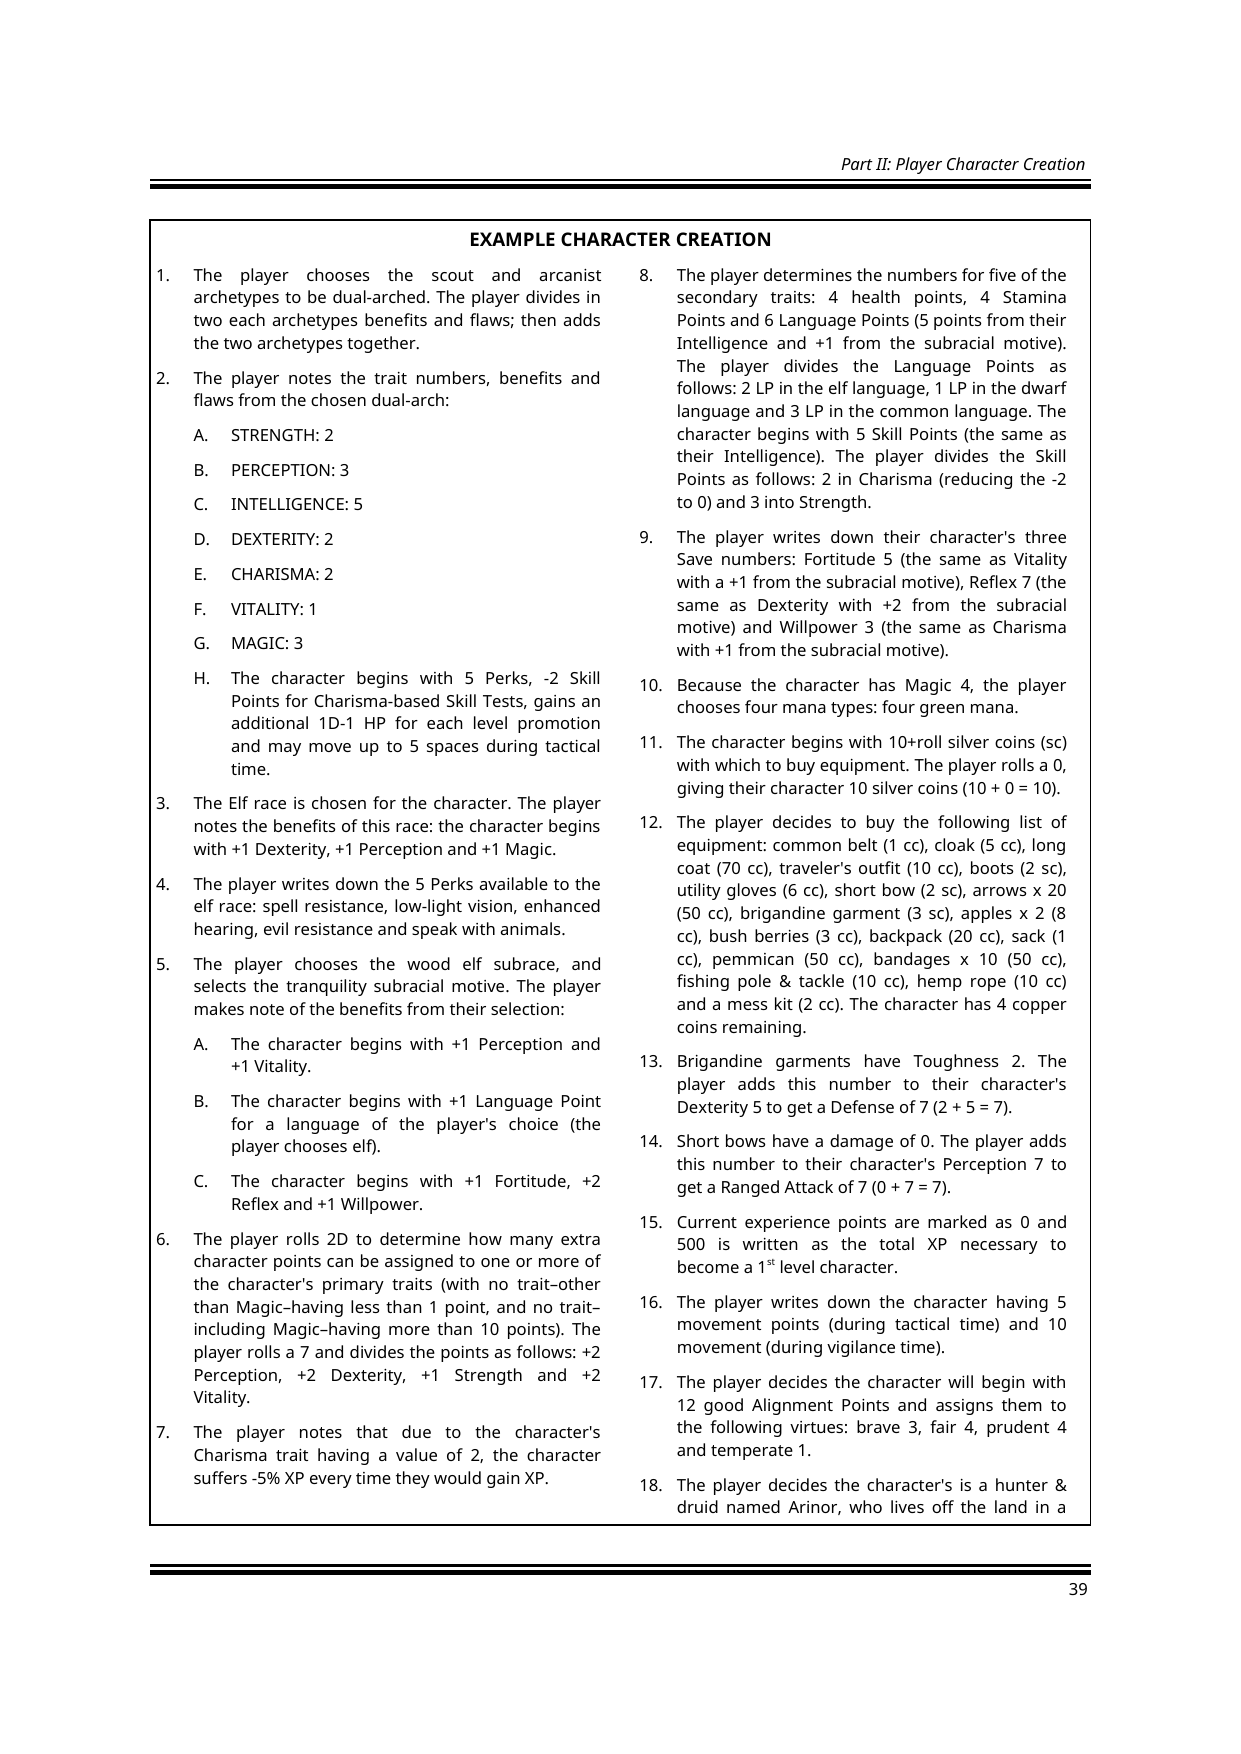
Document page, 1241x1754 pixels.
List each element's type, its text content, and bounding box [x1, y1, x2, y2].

table_cell [1073, 258, 1090, 1524]
table_cell The player determines the numbers for five of the secondary traits: 4 health points, 4 Stamina Points and 6 Language Points (5 points from their Intelligence and +1 from the subracial motive). The player divides the Language Points as follows: 2 LP in the elf language, 1 LP in the dwarf language and 3 LP in the common language. The character begins with 5 Skill Points (the same as their Intelligence). The player divides the Skill Points as follows: 2 in Charisma (reducing the -2 to 0) and 3 into Strength. The player writes down their character's three Save numbers: Fortitude 5 (the same as Vitality with a +1 from the subracial motive), Reflex 7 (the same as Dexterity with +2 from the subracial motive) and Willpower 3 (the same as Charisma with +1 from the subracial motive). Because the character has Magic 4, the player chooses four mana types: four green mana. The character begins with 10+roll silver coins (sc) with which to buy equipment. The player rolls a 0, giving their character 10 silver coins (10 + 0 = 10). The player decides to buy the following list of equipment: common belt (1 cc), cloak (5 cc), long coat (70 cc), traveler's outfit (10 cc), boots (2 sc), utility gloves (6 cc), short bow (2 sc), arrows x 20 (50 cc), brigandine garment (3 sc), apples x 2 (8 cc), bush berries (3 cc), backpack (20 cc), sack (1 cc), pemmican (50 cc), bandages x 10 (50 cc), fishing pole & tackle (10 cc), hemp rope (10 cc) and a mess kit (2 cc). The character has 4 copper coins remaining. Brigandine garments have Toughness 2. The player adds this number to their character's Dexterity 5 to get a Defense of 7 (2 + 5 = 7). Short bows have a damage of 0. The player adds this number to their character's Perception 7 to get a Ranged Attack of 7 (0 + 7 = 7). Current experience points are marked as 0 and 500 is written as the total XP necessary to become a 1st level character. The player writes down the character having 5 movement points (during tactical time) and 10 movement (during vigilance time). The player decides the character will begin with 12 good Alignment Points and assigns them to the following virtues: brave 3, fair 4, prudent 4 and temperate 1. The player decides the character's is a hunter & druid named Arinor, who lives off the land in a [633, 258, 1073, 1524]
table_cell [607, 258, 633, 1524]
table_cell The player chooses the scout and arcanist archetypes to be dual-arched. The player divides in two each archetypes benefits and flaws; then adds the two archetypes together. The player notes the trait numbers, benefits and flaws from the chosen dual-arch: STRENGTH: 2 PERCEPTION: 3 INTELLIGENCE: 5 DEXTERITY: 2 CHARISMA: 2 VITALITY: 1 MAGIC: 3 The character begins with 5 Perks, -2 Skill Points for Charisma-based Skill Tests, gains an additional 1D-1 HP for each level promotion and may move up to 5 spaces during tactical time. The Elf race is chosen for the character. The player notes the benefits of this race: the character begins with +1 Dexterity, +1 Perception and +1 Magic. The player writes down the 5 Perks available to the elf race: spell resistance, low-light vision, enhanced hearing, evil resistance and speak with animals. The player chooses the wood elf subrace, and selects the tranquility subracial motive. The player makes note of the benefits from their selection: The character begins with +1 Perception and +1 Vitality. The character begins with +1 Language Point for a language of the player's choice (the player chooses elf). The character begins with +1 Fortitude, +2 Reflex and +1 Willpower. The player rolls 2D to determine how many extra character points can be assigned to one or more of the character's primary traits (with no trait–other than Magic–having less than 1 point, and no trait–including Magic–having more than 10 points). The player rolls a 7 and divides the points as follows: +2 Perception, +2 Dexterity, +1 Strength and +2 Vitality. The player notes that due to the character's Charisma trait having a value of 2, the character suffers -5% XP every time they would gain XP. [151, 258, 607, 1524]
table_header Example Character Creation [151, 221, 1090, 258]
